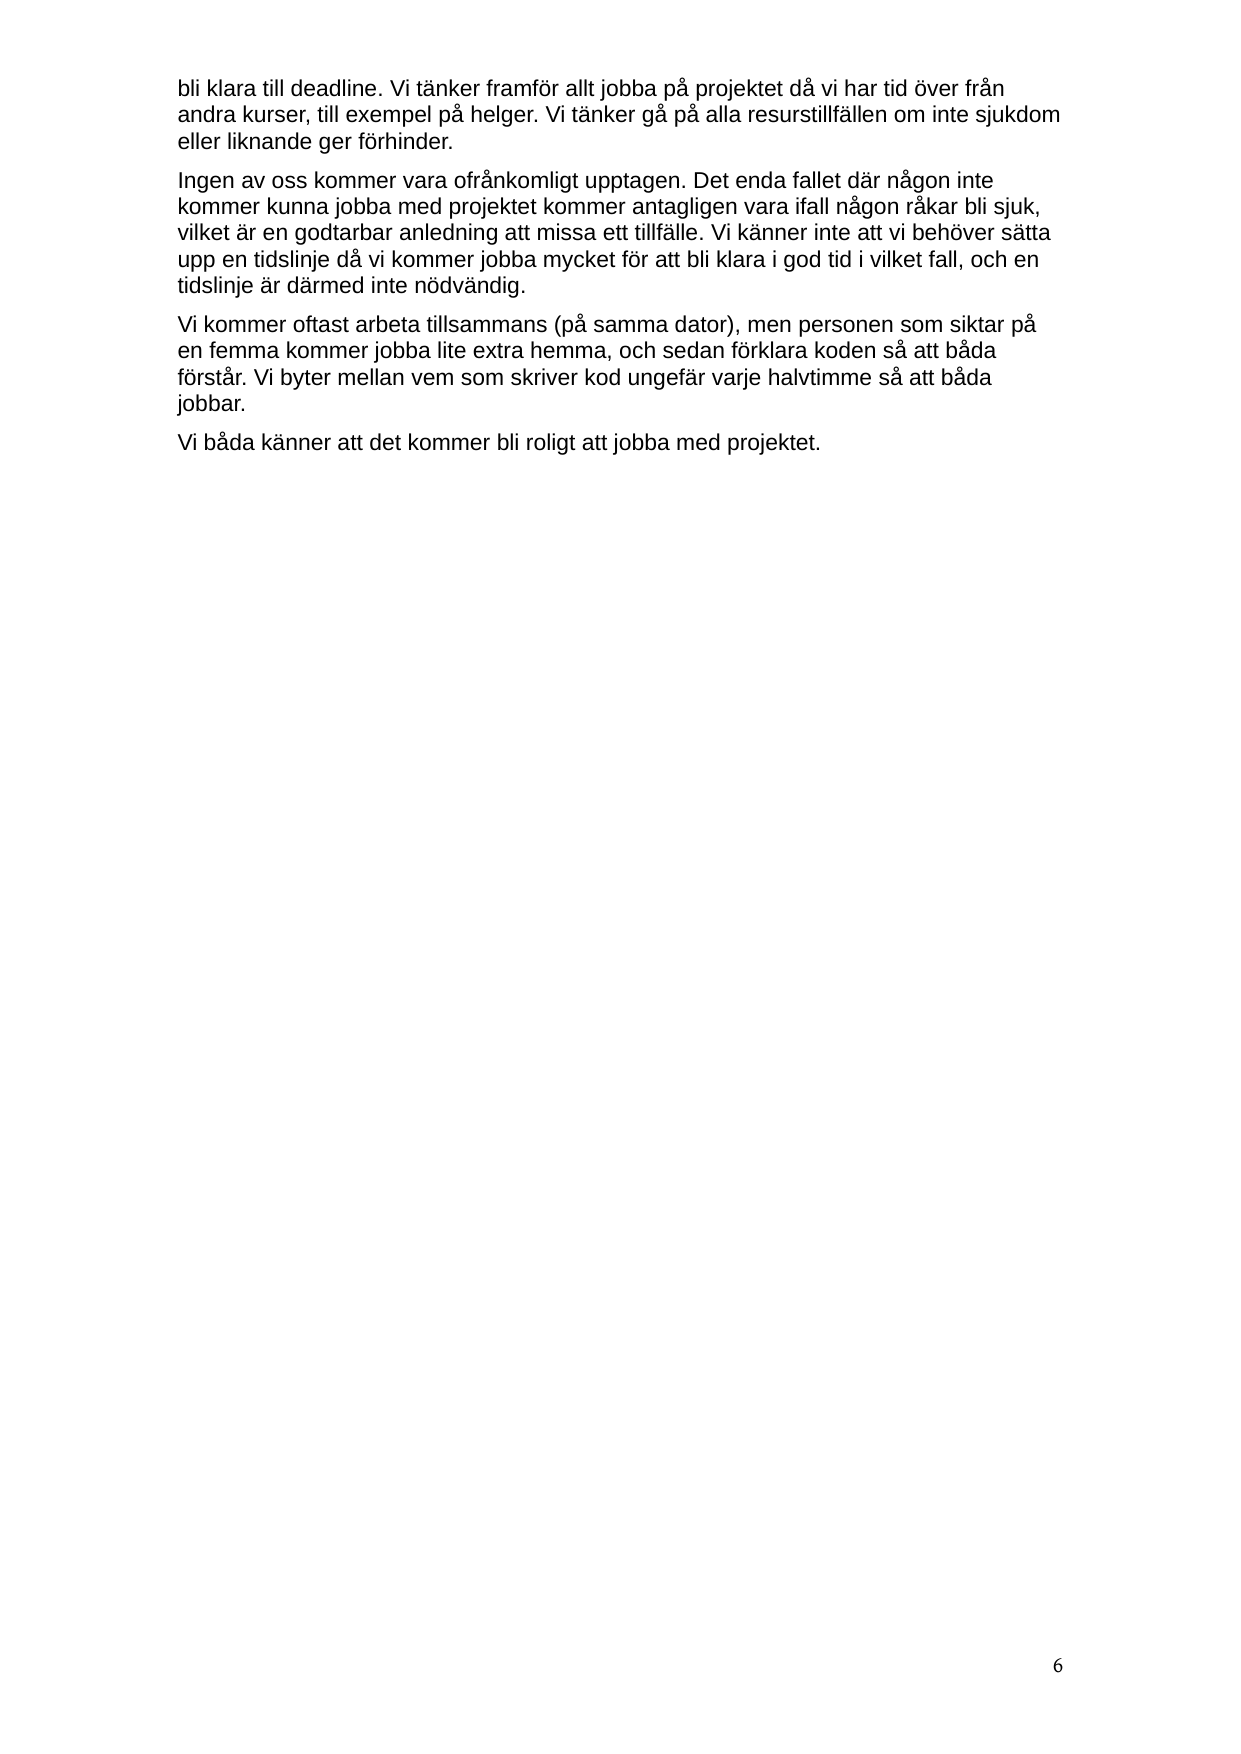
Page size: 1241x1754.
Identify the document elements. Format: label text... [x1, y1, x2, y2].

text Vi kommer oftast arbeta tillsammans (på samma dator), men personen som siktar på en femma kommer jobba lite extra hemma, och sedan förklara koden så att båda förstår. Vi byter mellan vem som skriver kod ungefär varje halvtimme så att båda jobbar. [177, 311, 1063, 416]
text Ingen av oss kommer vara ofrånkomligt upptagen. Det enda fallet där någon inte kommer kunna jobba med projektet kommer antagligen vara ifall någon råkar bli sjuk, vilket är en godtarbar anledning att missa ett tillfälle. Vi känner inte att vi behöver sätta upp en tidslinje då vi kommer jobba mycket för att bli klara i god tid i vilket fall, och en tidslinje är därmed inte nödvändig. [177, 167, 1063, 298]
text bli klara till deadline. Vi tänker framför allt jobba på projektet då vi har tid över från andra kurser, till exempel på helger. Vi tänker gå på alla resurstillfällen om inte sjukdom eller liknande ger förhinder. [177, 75, 1063, 154]
text Vi båda känner att det kommer bli roligt att jobba med projektet. [177, 429, 1063, 455]
